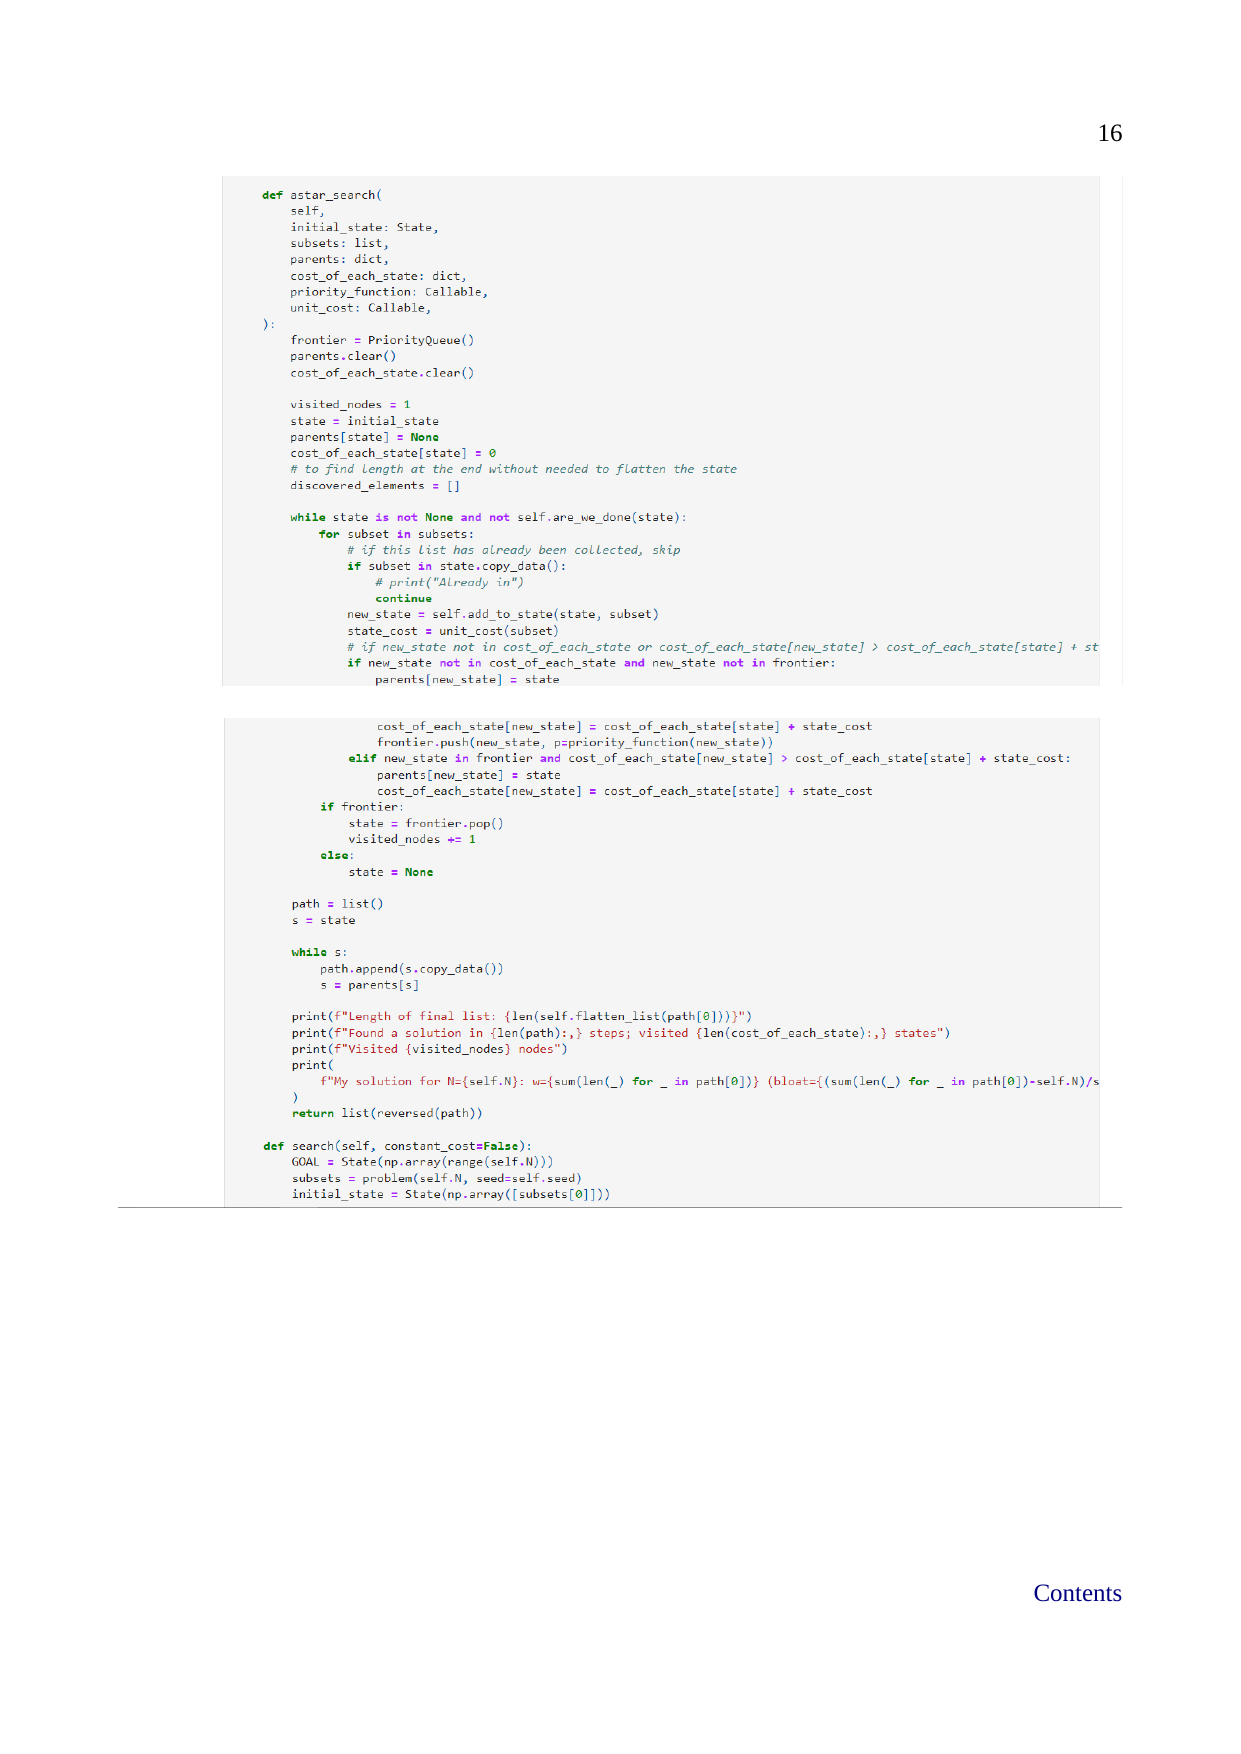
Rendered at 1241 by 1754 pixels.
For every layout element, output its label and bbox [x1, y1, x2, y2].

picture [118, 718, 1123, 1208]
picture [118, 176, 1123, 686]
